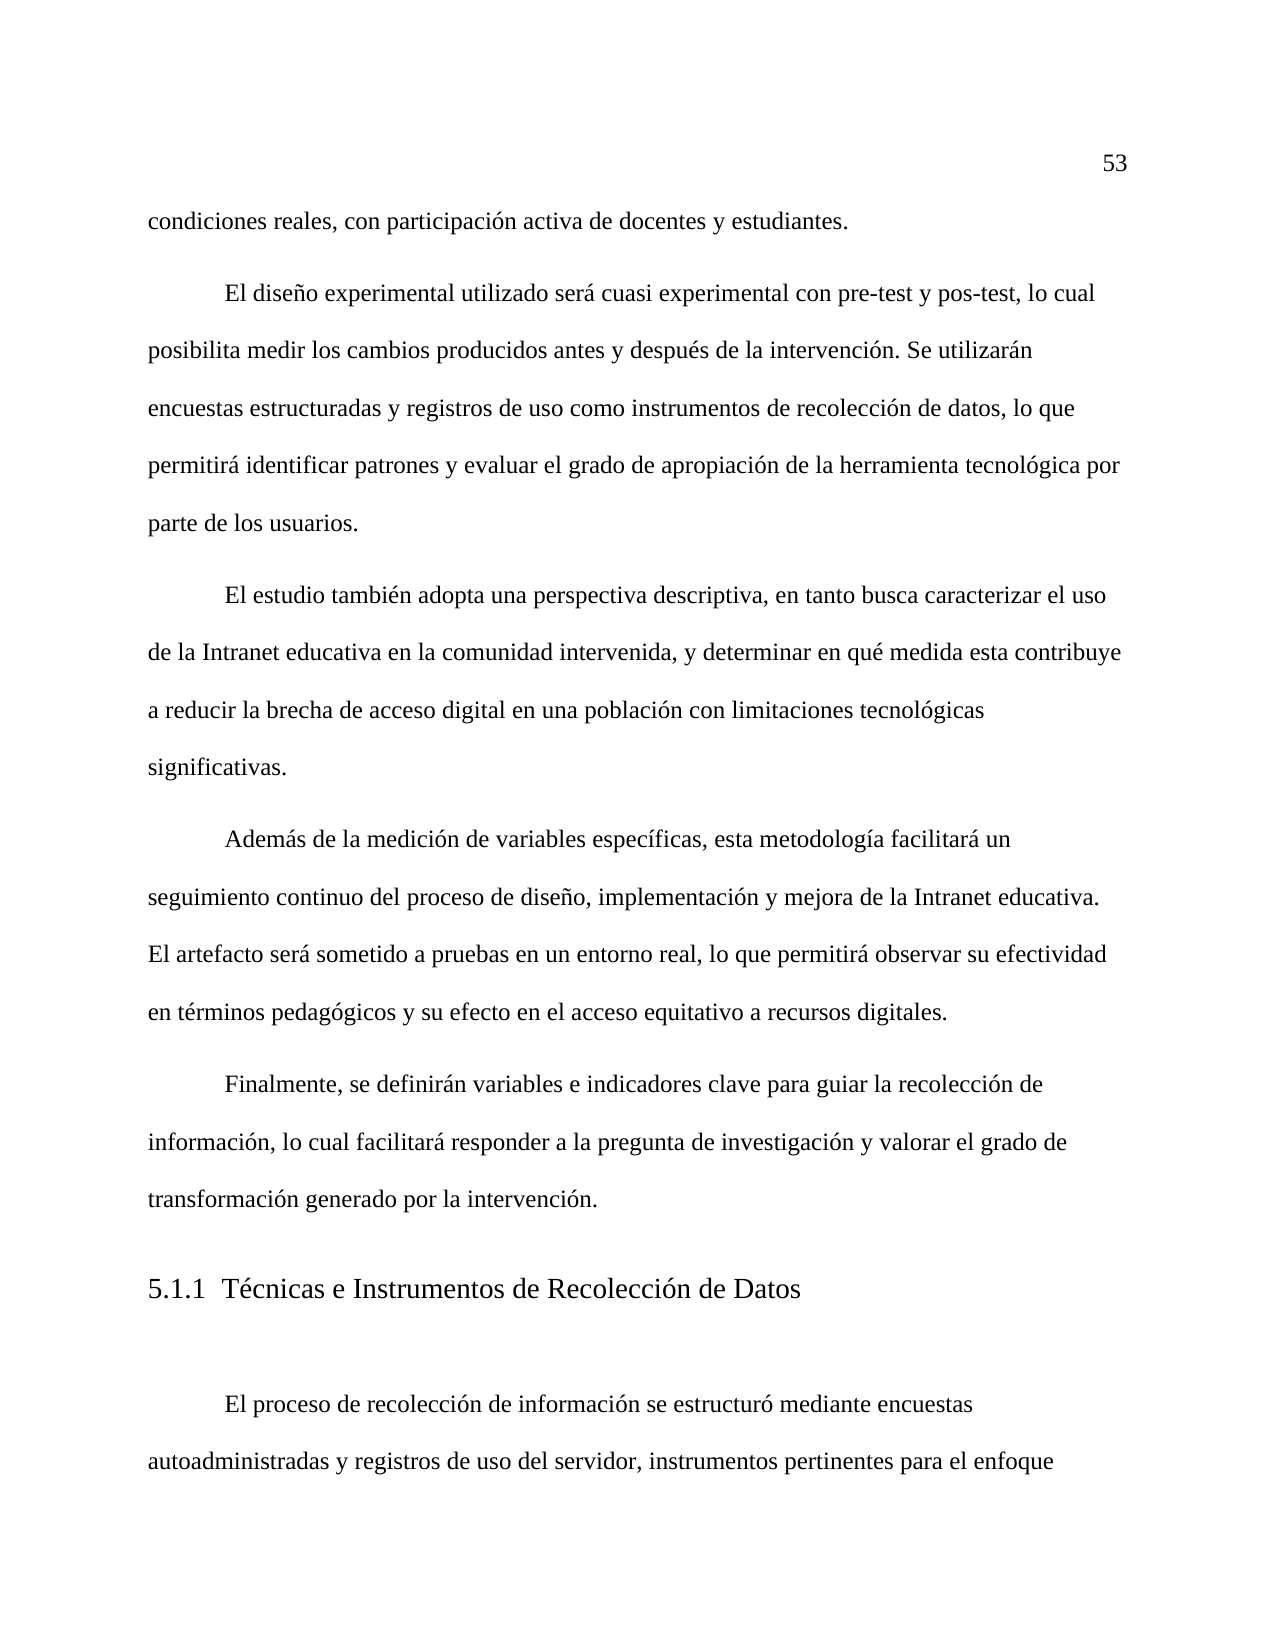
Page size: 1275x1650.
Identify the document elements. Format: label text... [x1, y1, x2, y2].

text El diseño experimental utilizado será cuasi experimental con pre-test y pos-test, lo cual posibilita medir los cambios producidos antes y después de la intervención. Se utilizarán encuestas estructuradas y registros de uso como instrumentos de recolección de datos, lo que permitirá identificar patrones y evaluar el grado de apropiación de la herramienta tecnológica por parte de los usuarios. [148, 278, 1127, 537]
text Finalmente, se definirán variables e indicadores clave para guiar la recolección de información, lo cual facilitará responder a la pregunta de investigación y valorar el grado de transformación generado por la intervención. [148, 1069, 1127, 1213]
text condiciones reales, con participación activa de docentes y estudiantes. [148, 206, 1127, 234]
text Además de la medición de variables específicas, esta metodología facilitará un seguimiento continuo del proceso de diseño, implementación y mejora de la Intranet educativa. El artefacto será sometido a pruebas en un entorno real, lo que permitirá observar su efectividad en términos pedagógicos y su efecto en el acceso equitativo a recursos digitales. [148, 824, 1127, 1026]
subtitle Técnicas e Instrumentos de Recolección de Datos [148, 1271, 1127, 1304]
text El proceso de recolección de información se estructuró mediante encuestas autoadministradas y registros de uso del servidor, instrumentos pertinentes para el enfoque [148, 1389, 1127, 1475]
text El estudio también adopta una perspectiva descriptiva, en tanto busca caracterizar el uso de la Intranet educativa en la comunidad intervenida, y determinar en qué medida esta contribuye a reducir la brecha de acceso digital en una población con limitaciones tecnológicas significativas. [148, 580, 1127, 781]
